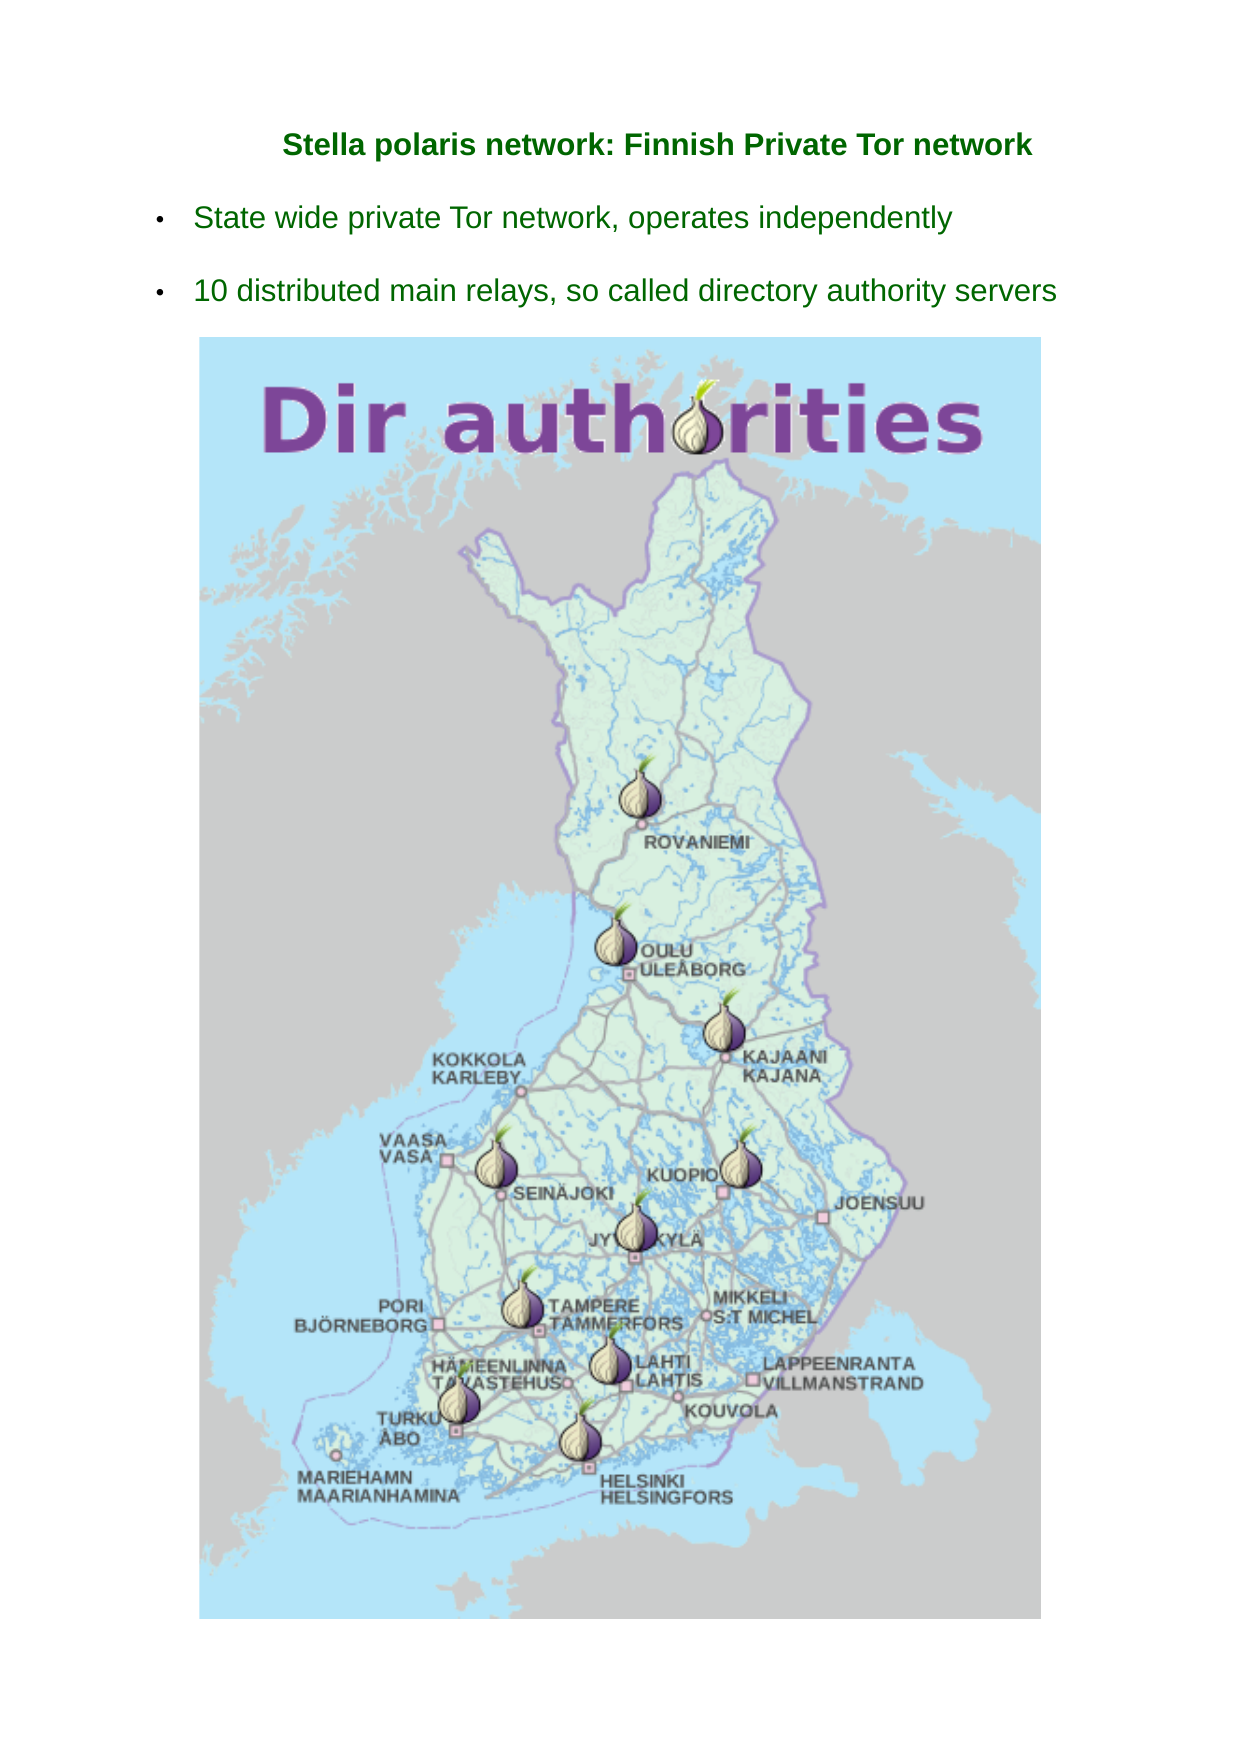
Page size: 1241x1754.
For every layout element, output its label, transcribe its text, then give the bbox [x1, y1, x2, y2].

picture [199, 337, 1041, 1619]
list Stella polaris network: Finnish Private Tor network [156, 118, 1122, 162]
list State wide private Tor network, operates independently [156, 191, 1122, 235]
list 10 distributed main relays, so called directory authority servers [156, 264, 1122, 308]
